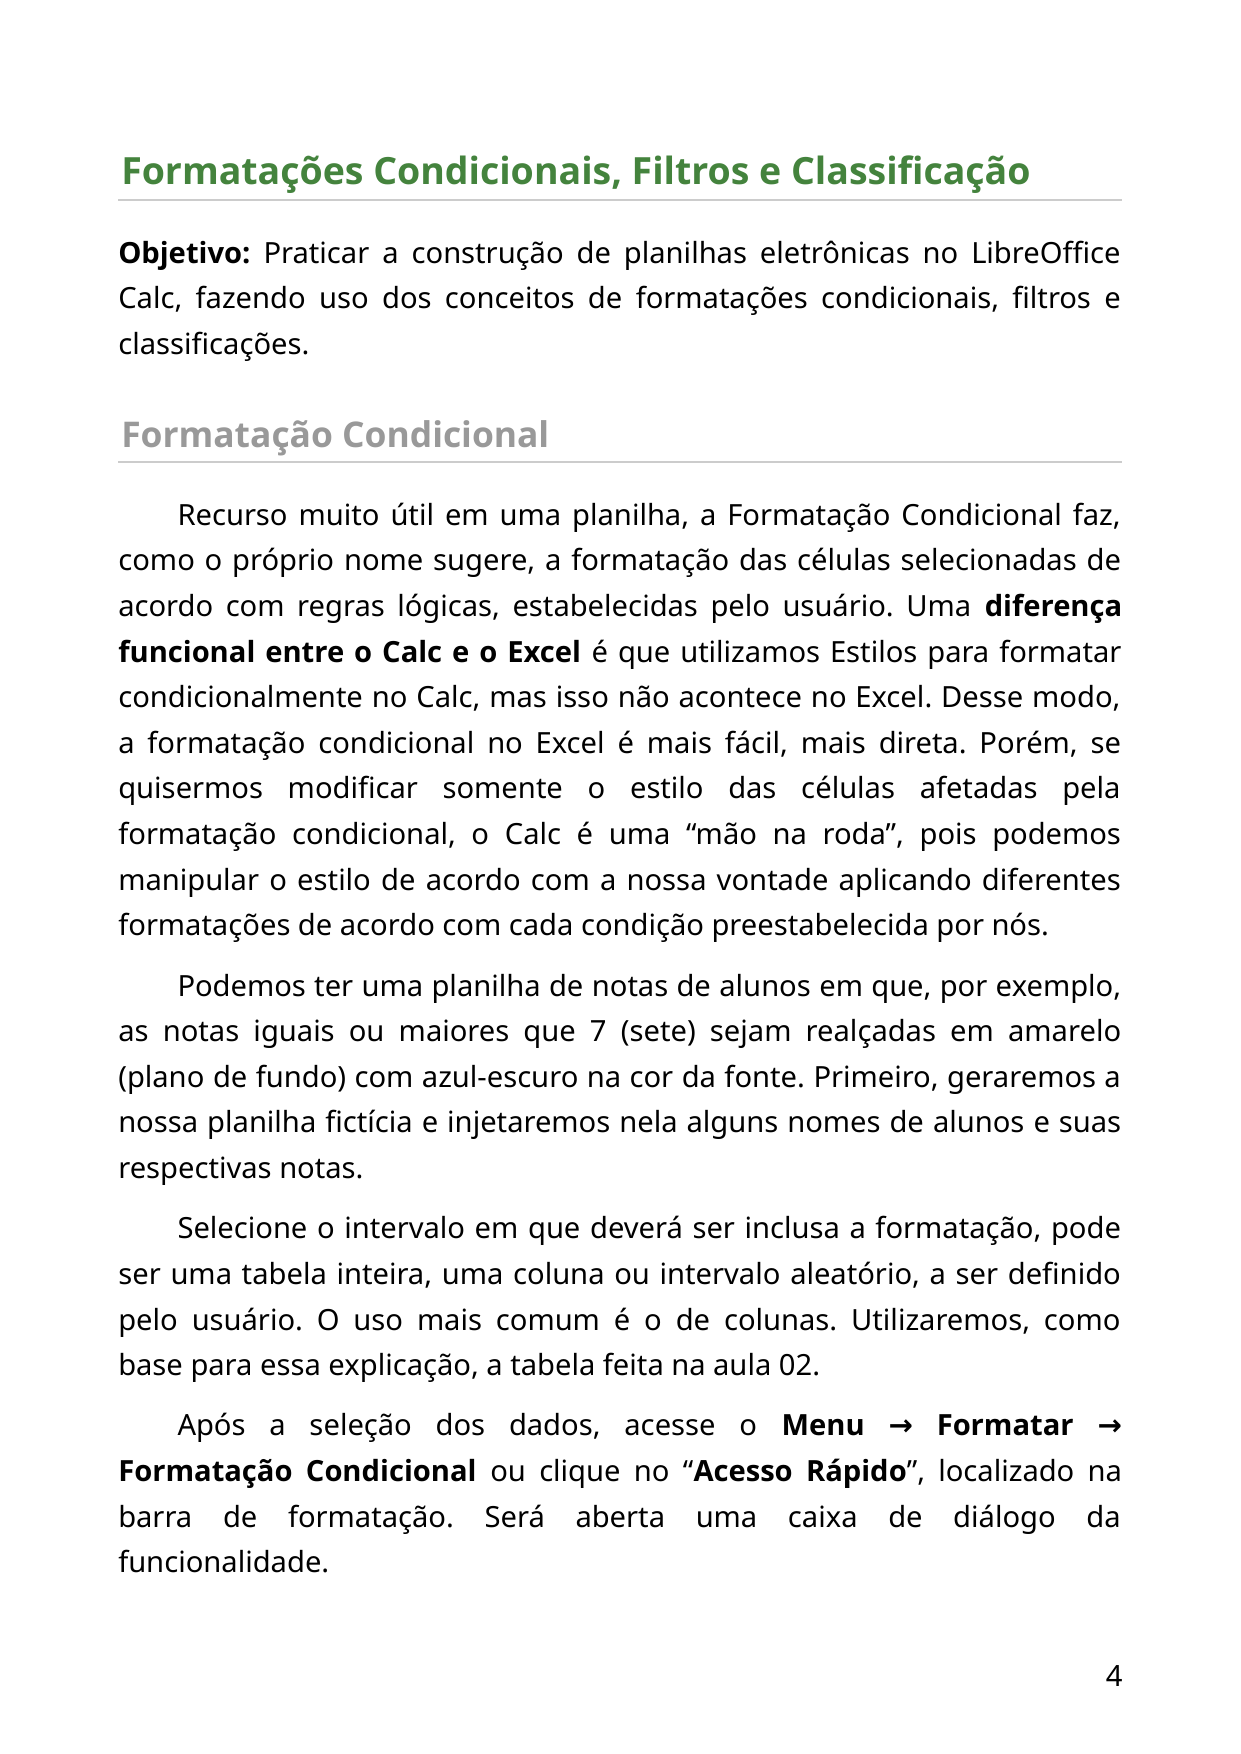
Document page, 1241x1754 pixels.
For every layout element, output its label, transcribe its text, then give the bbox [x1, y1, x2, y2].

text Selecione o intervalo em que deverá ser inclusa a formatação, pode ser uma tabela inteira, uma coluna ou intervalo aleatório, a ser definido pelo usuário. O uso mais comum é o de colunas. Utilizaremos, como base para essa explicação, a tabela feita na aula 02. [118, 1208, 1122, 1384]
text Após a seleção dos dados, acesse o Menu → Formatar → Formatação Condicional ou clique no “Acesso Rápido”, localizado na barra de formatação. Será aberta uma caixa de diálogo da funcionalidade. [118, 1405, 1122, 1581]
text Podemos ter uma planilha de notas de alunos em que, por exemplo, as notas iguais ou maiores que 7 (sete) sejam realçadas em amarelo (plano de fundo) com azul-escuro na cor da fonte. Primeiro, geraremos a nossa planilha fictícia e injetaremos nela alguns nomes de alunos e suas respectivas notas. [118, 965, 1122, 1187]
text Recurso muito útil em uma planilha, a Formatação Condicional faz, como o próprio nome sugere, a formatação das células selecionadas de acordo com regras lógicas, estabelecidas pelo usuário. Uma diferença funcional entre o Calc e o Excel é que utilizamos Estilos para formatar condicionalmente no Calc, mas isso não acontece no Excel. Desse modo, a formatação condicional no Excel é mais fácil, mais direta. Porém, se quisermos modificar somente o estilo das células afetadas pela formatação condicional, o Calc é uma “mão na roda”, pois podemos manipular o estilo de acordo com a nossa vontade aplicando diferentes formatações de acordo com cada condição preestabelecida por nós. [118, 494, 1122, 944]
subtitle Formatação Condicional [118, 407, 1122, 461]
subtitle Formatações Condicionais, Filtros e Classificação [118, 142, 1122, 199]
text Objetivo: Praticar a construção de planilhas eletrônicas no LibreOffice Calc, fazendo uso dos conceitos de formatações condicionais, filtros e classificações. [118, 232, 1122, 363]
